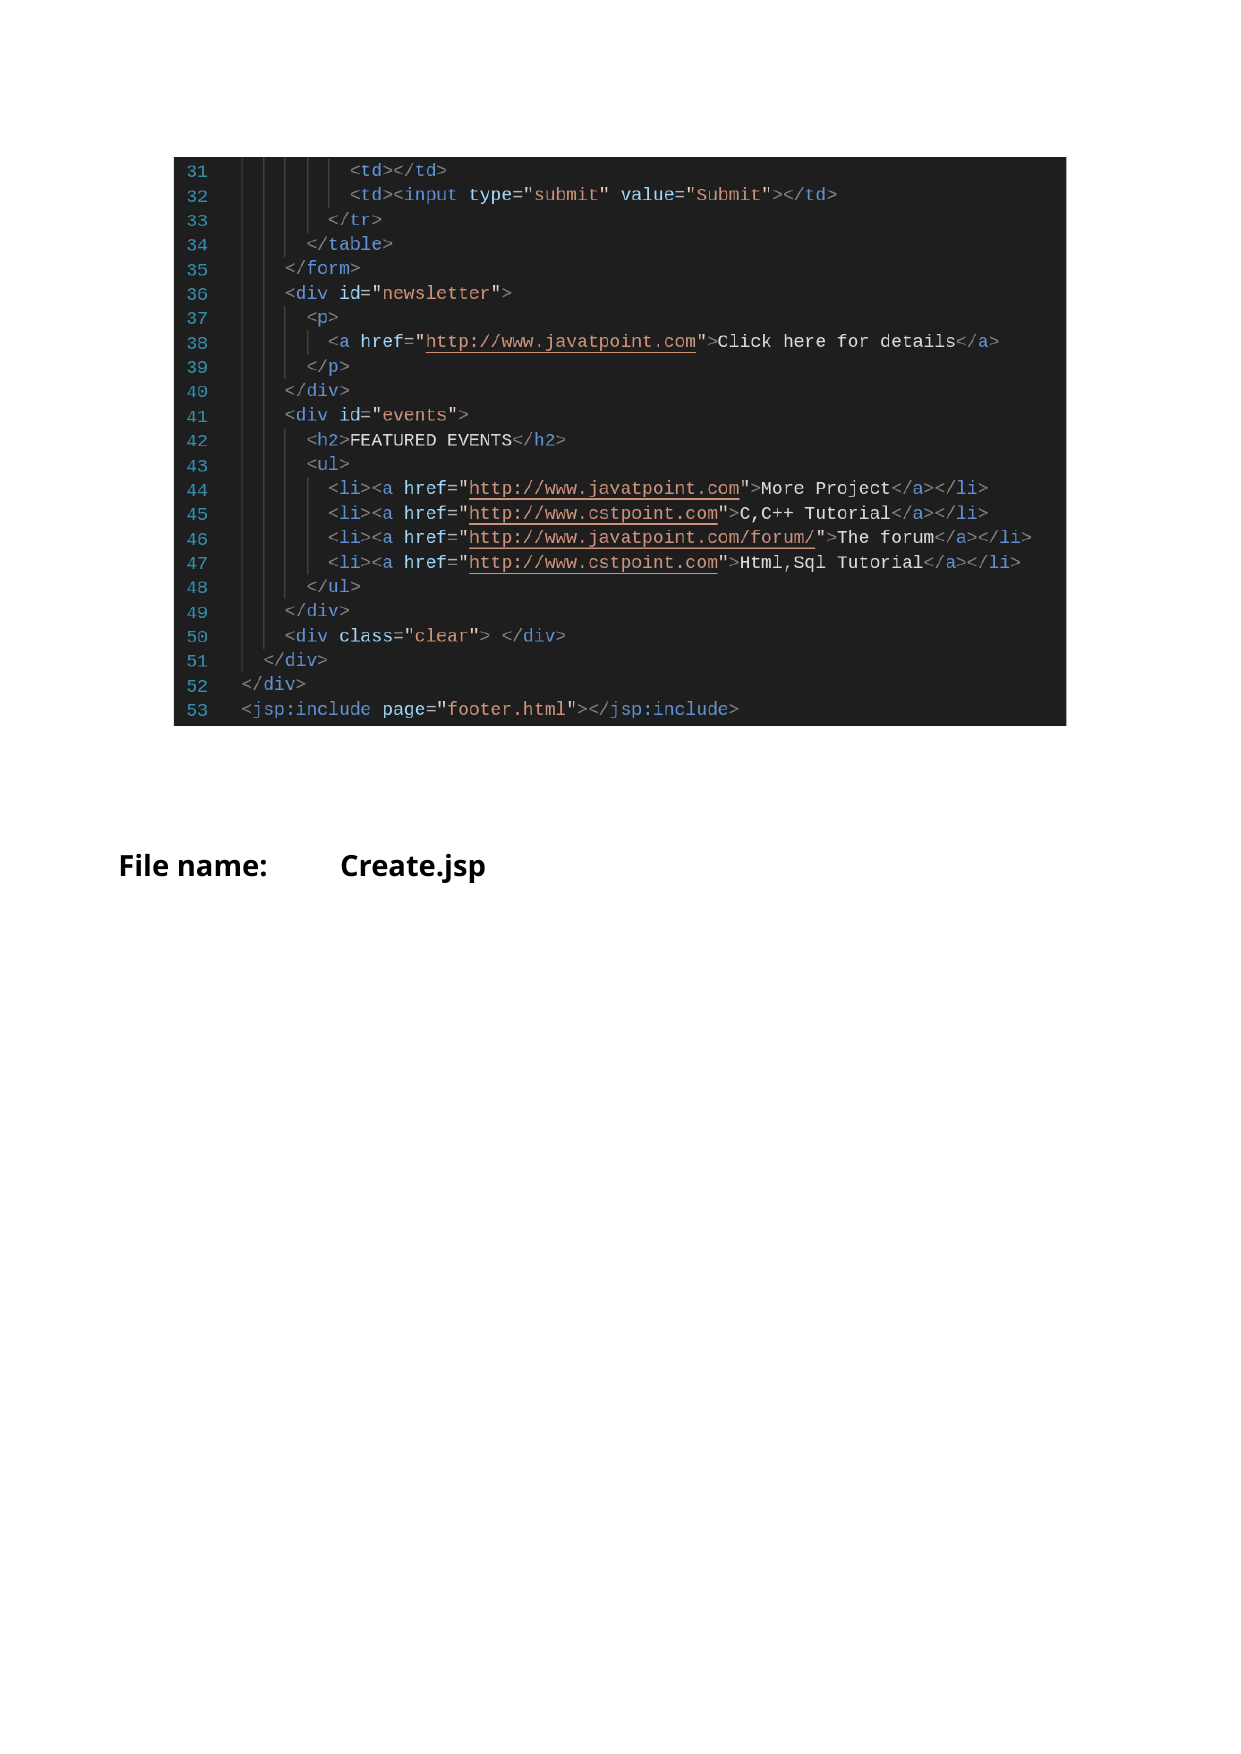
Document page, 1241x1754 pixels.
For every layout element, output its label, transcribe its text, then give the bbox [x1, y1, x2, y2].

picture [173, 157, 1067, 726]
text File name: Create.jsp [118, 845, 1122, 885]
